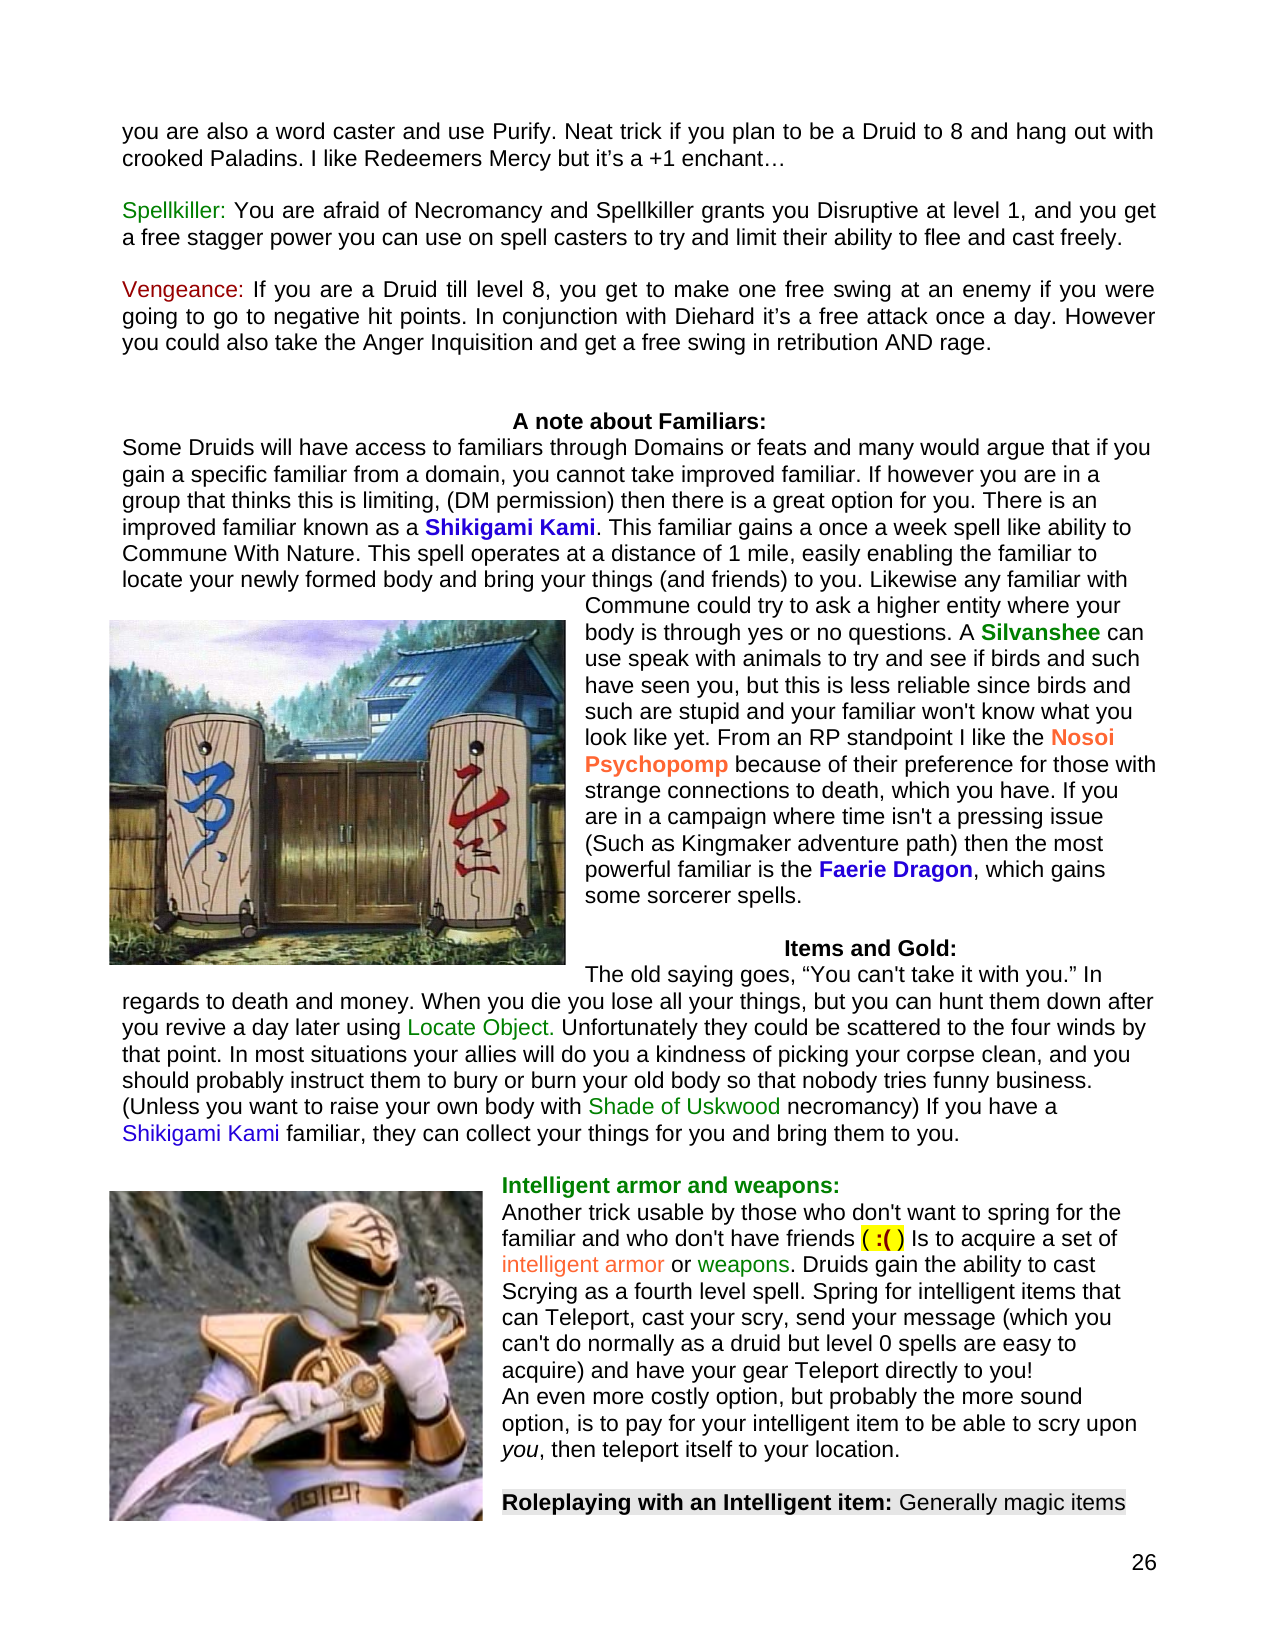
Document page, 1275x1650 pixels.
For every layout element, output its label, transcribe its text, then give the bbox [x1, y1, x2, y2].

text Intelligent armor and weapons: [122, 1172, 1157, 1199]
text Items and Gold: [566, 935, 1157, 961]
text Vengeance: If you are a Druid till level 8, you get to make one free swing at an enemy if you were going to go to negative hit points. In conjunction with Diehard it’s a free attack once a day. However you could also take the Anger Inquisition and get a free swing in retribution AND rage. [122, 276, 1157, 355]
text Roleplaying with an Intelligent item: Generally magic items [483, 1488, 1157, 1515]
text Some Druids will have access to familiars through Domains or feats and many would argue that if you gain a specific familiar from a domain, you cannot take improved familiar. If however you are in a group that thinks this is limiting, (DM permission) then there is a great option for you. There is an improved familiar known as a Shikigami Kami. This familiar gains a once a week spell like ability to Commune With Nature. This spell operates at a distance of 1 mile, easily enabling the familiar to locate your newly formed body and bring your things (and friends) to you. Likewise any familiar with Commune could try to ask a higher entity where your body is through yes or no questions. A Silvanshee can use speak with animals to try and see if birds and such have seen you, but this is less reliable since birds and such are stupid and your familiar won't know what you look like yet. From an RP standpoint I like the Nosoi Psychopomp because of their preference for those with strange connections to death, which you have. If you are in a campaign where time isn't a pressing issue (Such as Kingmaker adventure path) then the most powerful familiar is the Faerie Dragon, which gains some sorcerer spells. [122, 434, 1157, 909]
text Another trick usable by those who don't want to spring for the familiar and who don't have friends ( :( ) Is to acquire a set of intelligent armor or weapons. Druids gain the ability to cast Scrying as a fourth level spell. Spring for intelligent items that can Teleport, cast your scry, send your message (which you can't do normally as a druid but level 0 spells are easy to acquire) and have your gear Teleport directly to you! [483, 1199, 1157, 1383]
text An even more costly option, but probably the more sound option, is to pay for your intelligent item to be able to scry upon you, then teleport itself to your location. [483, 1383, 1157, 1462]
text A note about Familiars: [122, 408, 1157, 434]
text The old saying goes, “You can't take it with you.” In regards to death and money. When you die you lose all your things, but you can hunt them down after you revive a day later using Locate Object. Unfortunately they could be scattered to the four winds by that point. In most situations your allies will do you a kindness of picking your corpse clean, and you should probably instruct them to bury or burn your old body so that nobody tries funny business. (Unless you want to raise your own body with Shade of Uskwood necromancy) If you have a Shikigami Kami familiar, they can collect your things for you and bring them to you. [122, 961, 1157, 1146]
picture [109, 1191, 483, 1521]
text you are also a word caster and use Purify. Neat trick if you plan to be a Druid to 8 and hang out with crooked Paladins. I like Redeemers Mercy but it’s a +1 enchant… [122, 118, 1157, 171]
picture [109, 620, 566, 965]
text Spellkiller: You are afraid of Necromancy and Spellkiller grants you Disruptive at level 1, and you get a free stagger power you can use on spell casters to try and limit their ability to flee and cast freely. [122, 197, 1157, 250]
